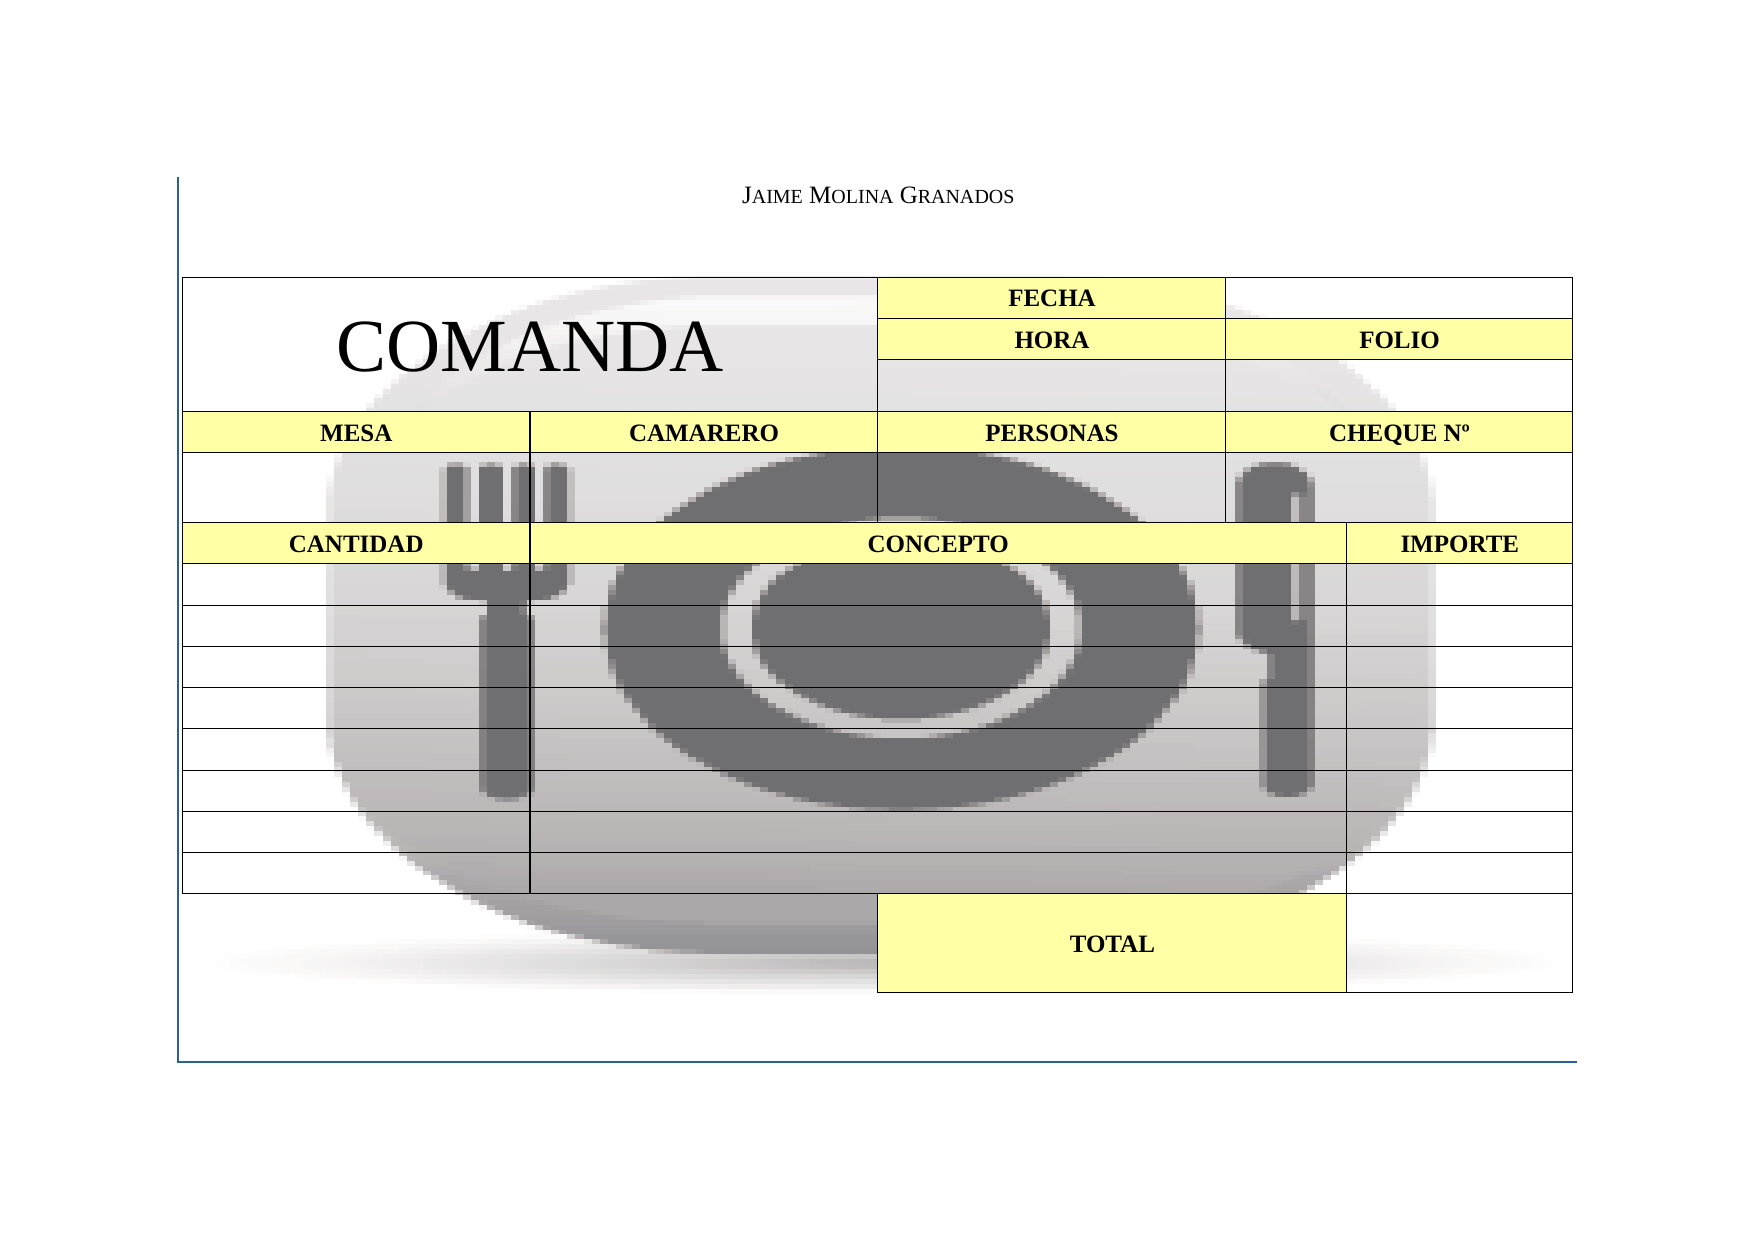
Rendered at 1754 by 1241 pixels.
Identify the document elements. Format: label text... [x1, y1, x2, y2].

table_cell CONCEPTO [531, 523, 1346, 563]
table_cell [183, 688, 529, 728]
table_cell [1347, 894, 1572, 992]
table_cell [530, 894, 877, 992]
table_cell [1347, 647, 1572, 687]
table_cell [531, 564, 1346, 604]
table_cell [1347, 606, 1572, 646]
table_cell [878, 453, 1225, 522]
table_header [1226, 278, 1572, 318]
table_cell CAMARERO [531, 412, 877, 452]
table_cell [1347, 812, 1572, 852]
table_cell IMPORTE [1347, 523, 1572, 563]
table_cell [183, 647, 529, 687]
table_cell HORA [878, 319, 1225, 359]
table_cell [531, 606, 1346, 646]
table_cell [183, 853, 529, 893]
table_cell [1347, 688, 1572, 728]
table_cell [183, 564, 529, 604]
table_cell [1226, 453, 1572, 522]
table_header FECHA [878, 278, 1225, 318]
table_cell [1347, 729, 1572, 769]
table_cell [531, 453, 877, 522]
table_cell PERSONAS [878, 412, 1225, 452]
table_cell [182, 894, 530, 992]
table_cell [531, 853, 1346, 893]
table_cell [531, 688, 1346, 728]
table_cell [1226, 360, 1572, 411]
table_cell [531, 647, 1346, 687]
table_cell [183, 729, 529, 769]
table_cell [878, 360, 1225, 411]
table_cell MESA [183, 412, 529, 452]
table_cell [531, 812, 1346, 852]
table_cell [183, 606, 529, 646]
table_cell [183, 771, 529, 811]
table_cell FOLIO [1226, 319, 1572, 359]
table_cell [1347, 853, 1572, 893]
table_cell CANTIDAD [183, 523, 529, 563]
table_header COMANDA [183, 278, 877, 411]
table_cell [183, 453, 529, 522]
table_cell [531, 729, 1346, 769]
table_cell [531, 771, 1346, 811]
table_cell [1347, 771, 1572, 811]
table_cell [183, 812, 529, 852]
table_cell CHEQUE Nº [1226, 412, 1572, 452]
table_cell [1347, 564, 1572, 604]
table_cell TOTAL [878, 894, 1346, 992]
